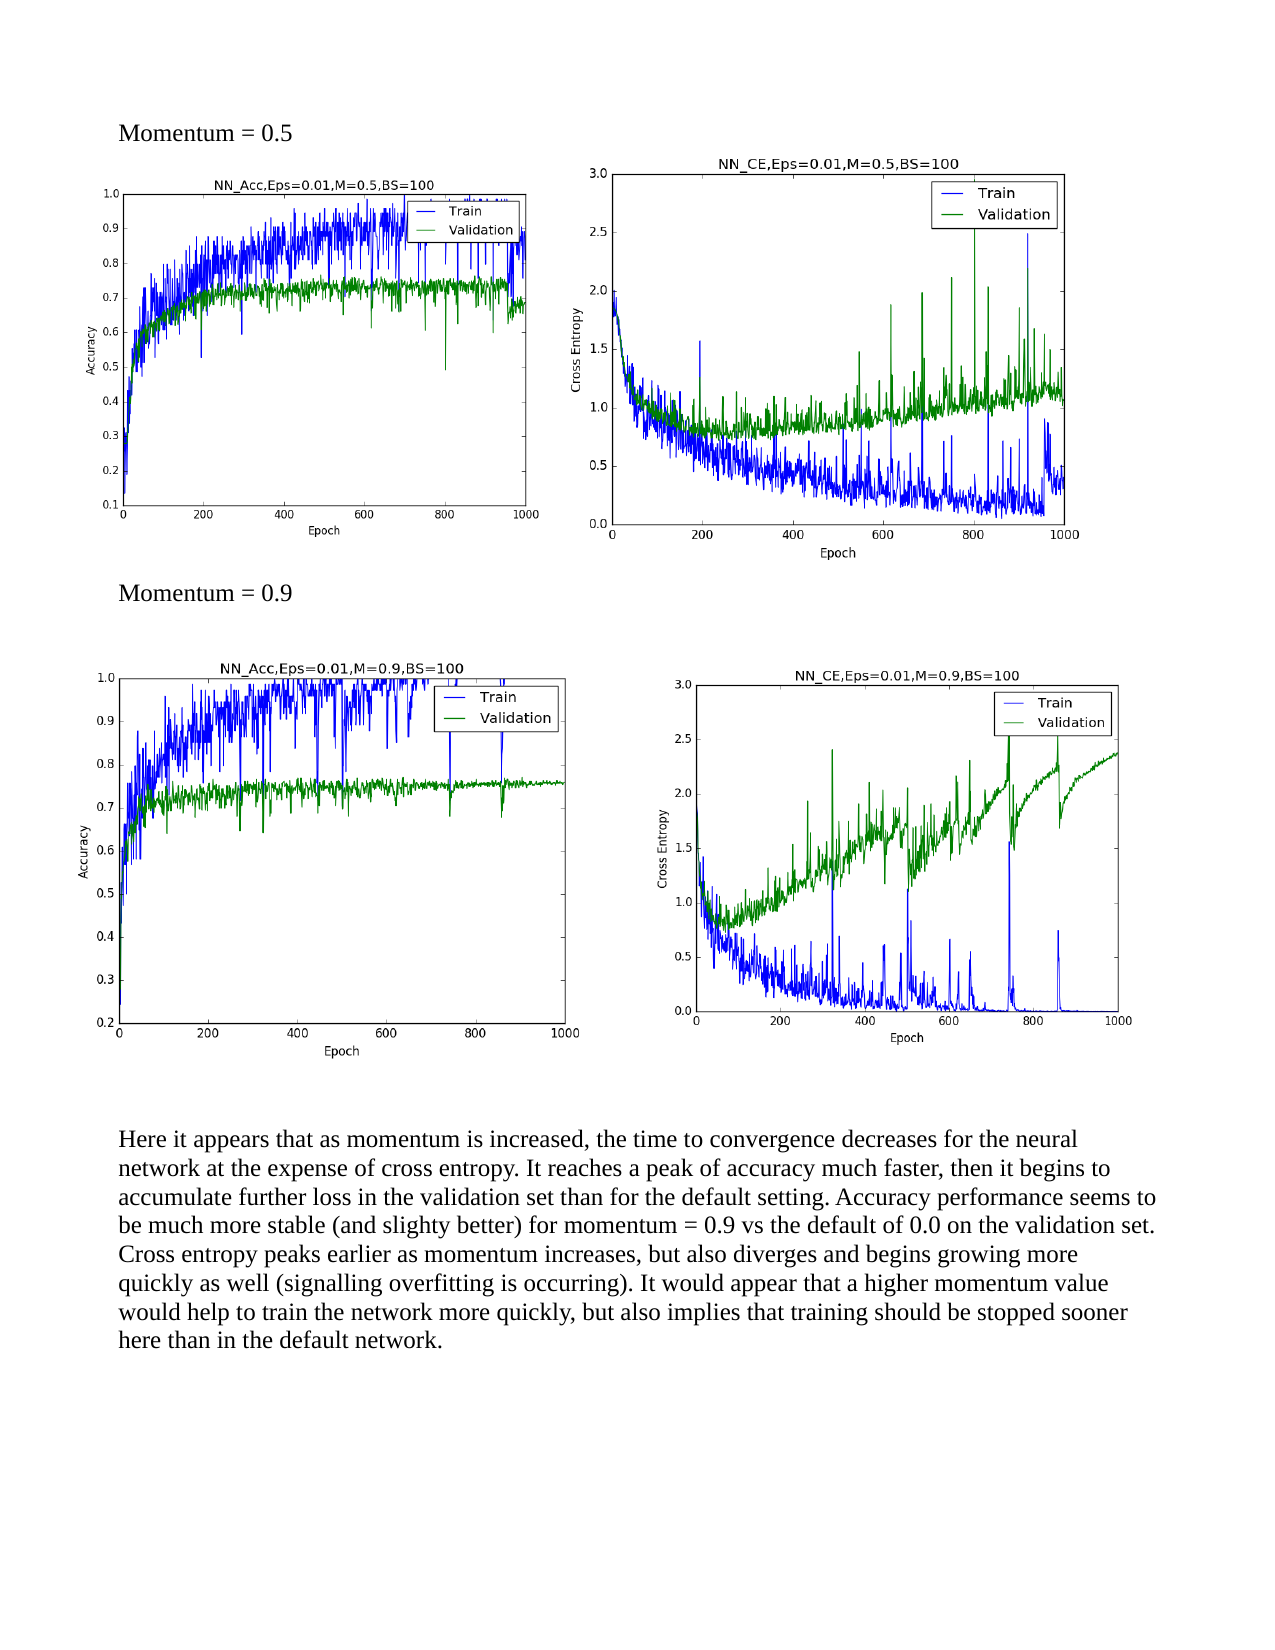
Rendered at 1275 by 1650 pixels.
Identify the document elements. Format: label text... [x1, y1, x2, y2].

text Momentum = 0.5 [118, 118, 1157, 147]
text Here it appears that as momentum is increased, the time to convergence decreases for the neural network at the expense of cross entropy. It reaches a peak of accuracy much faster, then it begins to accumulate further loss in the validation set than for the default setting. Accuracy performance seems to be much more stable (and slighty better) for momentum = 0.9 vs the default of 0.0 on the validation set. Cross entropy peaks earlier as momentum increases, but also diverges and begins growing more quickly as well (signalling overfitting is occurring). It would appear that a higher momentum value would help to train the network more quickly, but also implies that training should be stopped sooner here than in the default network. [118, 1124, 1157, 1354]
text Momentum = 0.9 [118, 578, 1157, 607]
picture [628, 644, 1172, 1052]
picture [47, 635, 622, 1066]
picture [58, 131, 1122, 568]
